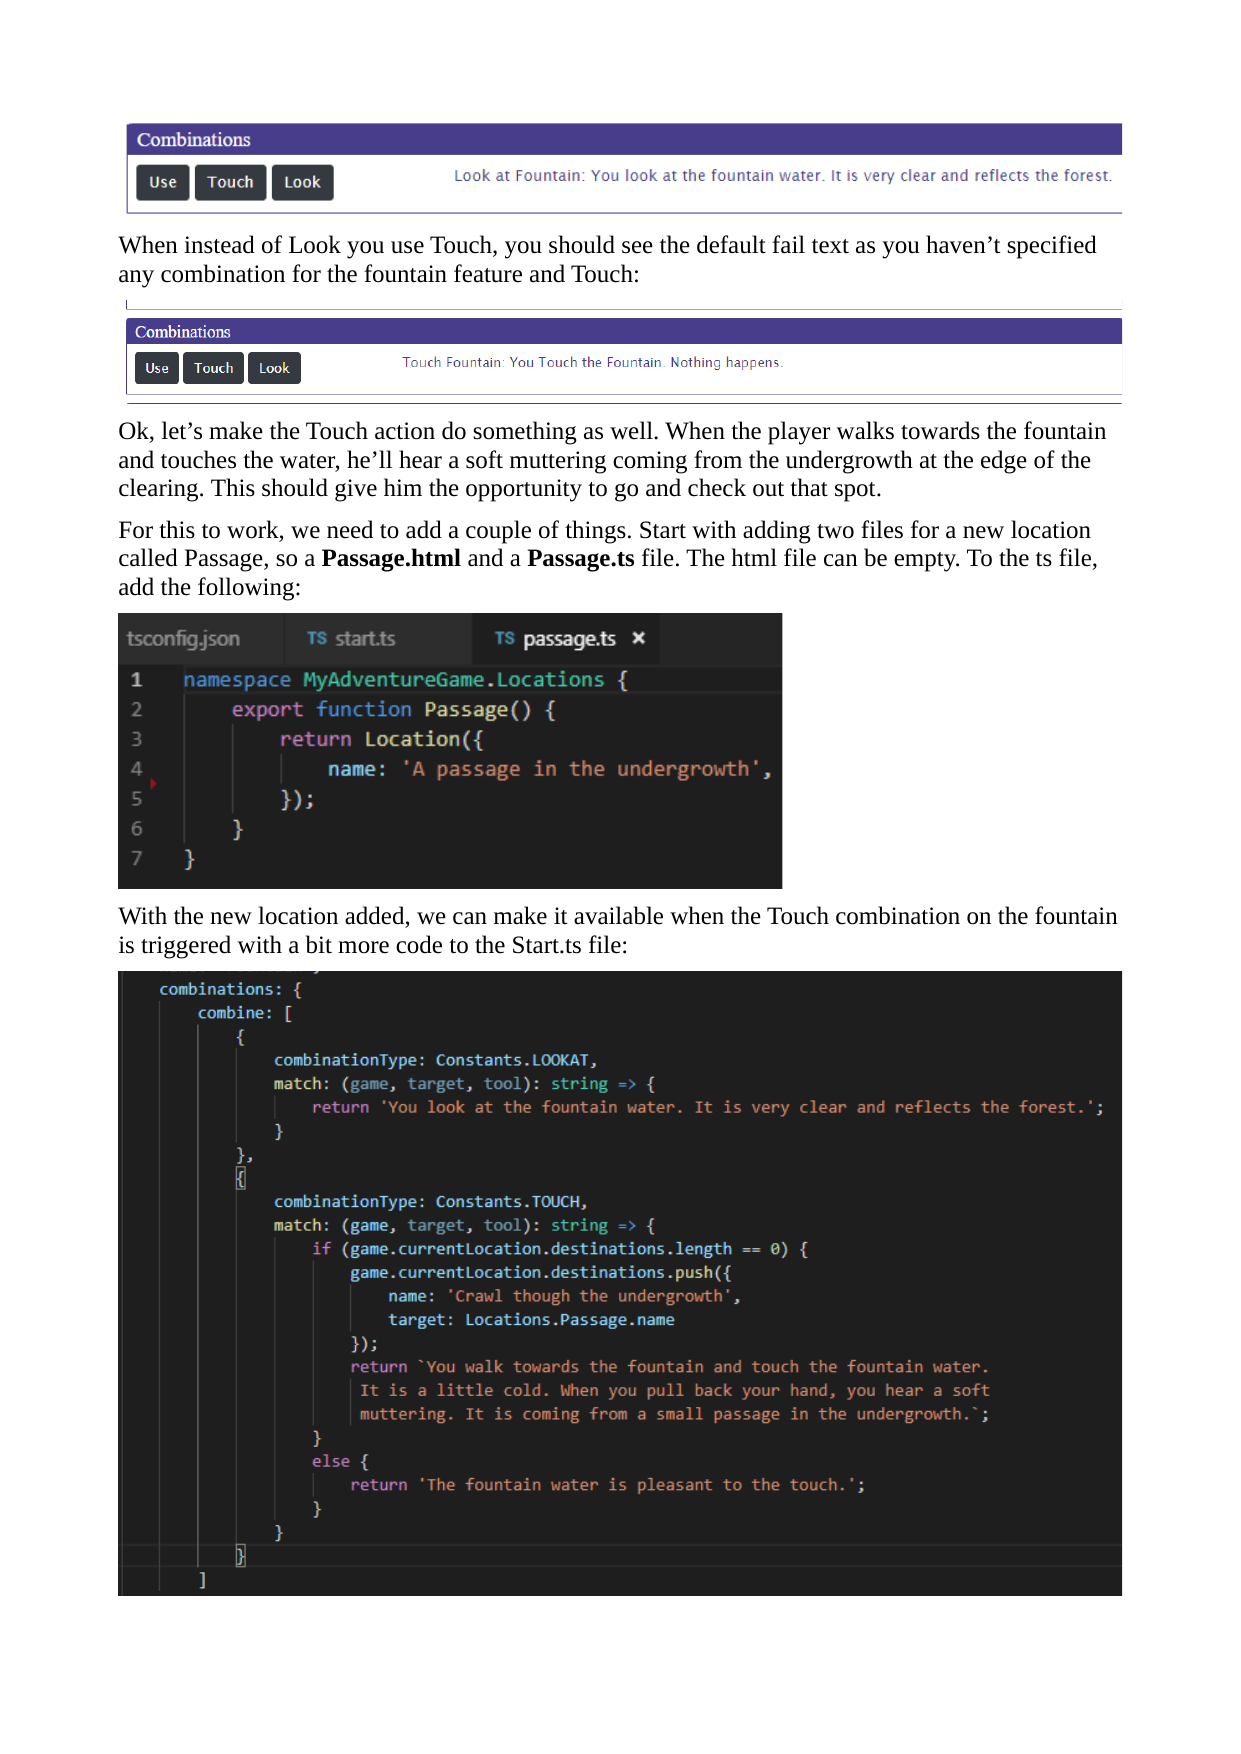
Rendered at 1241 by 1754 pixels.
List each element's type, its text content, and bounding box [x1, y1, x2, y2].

text For this to work, we need to add a couple of things. Start with adding two files for a new location called Passage, so a Passage.html and a Passage.ts file. The html file can be empty. To the ts file, add the following: [118, 515, 1122, 601]
text When instead of Look you use Touch, you should see the default fail text as you haven’t specified any combination for the fountain feature and Touch: [118, 230, 1122, 288]
text With the new location added, we can make it available when the Touch combination on the fountain is triggered with a bit more code to the Start.ts file: [118, 901, 1122, 958]
text Ok, let’s make the Touch action do something as well. When the player walks towards the fountain and touches the water, he’ll hear a soft muttering coming from the undergrowth at the edge of the clearing. This should give him the opportunity to go and check out that spot. [118, 416, 1122, 502]
